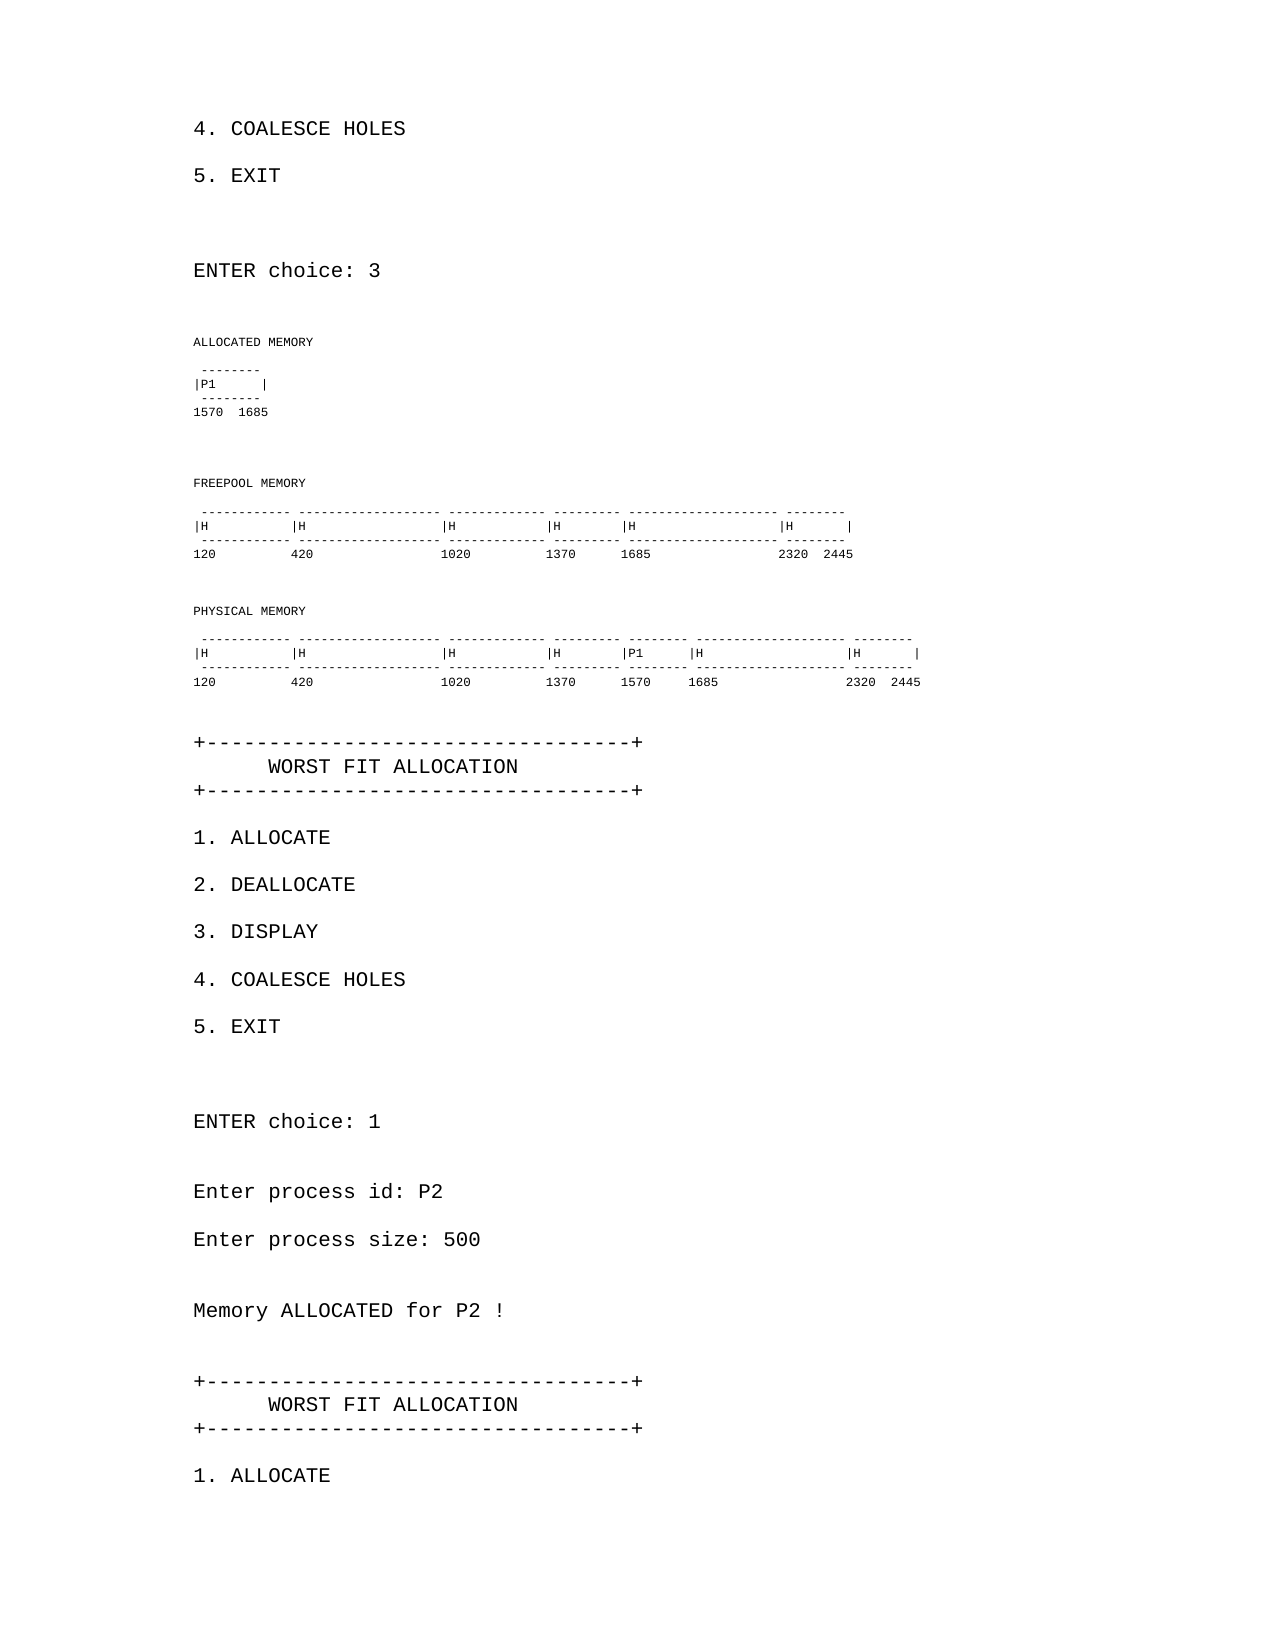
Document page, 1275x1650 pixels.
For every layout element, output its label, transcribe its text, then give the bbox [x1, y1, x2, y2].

text 1570 1685 [118, 406, 1157, 421]
text ALLOCATED MEMORY [118, 336, 1157, 350]
text 120 420 1020 1370 1685 2320 2445 [118, 548, 1157, 562]
text Enter process id: P2 [118, 1182, 1157, 1205]
text +----------------------------------+ [118, 1418, 1157, 1442]
text |P1 | [118, 378, 1157, 392]
text +----------------------------------+ [118, 1371, 1157, 1394]
text +----------------------------------+ [118, 732, 1157, 756]
text 2. DEALLOCATE [118, 874, 1157, 898]
text 5. EXIT [118, 1016, 1157, 1040]
text 4. COALESCE HOLES [118, 969, 1157, 992]
text Enter process size: 500 [118, 1229, 1157, 1252]
text |H |H |H |H |P1 |H |H | [118, 647, 1157, 661]
text 5. EXIT [118, 165, 1157, 189]
text ------------ ------------------- ------------- --------- -------- -------------------- -------- [118, 661, 1157, 676]
text Memory ALLOCATED for P2 ! [118, 1300, 1157, 1323]
text ------------ ------------------- ------------- --------- -------------------- -------- [118, 506, 1157, 520]
text ENTER choice: 3 [118, 260, 1157, 284]
text ------------ ------------------- ------------- --------- -------- -------------------- -------- [118, 633, 1157, 647]
text PHYSICAL MEMORY [118, 605, 1157, 619]
text ENTER choice: 1 [118, 1111, 1157, 1134]
text +----------------------------------+ [118, 779, 1157, 803]
text -------- [118, 364, 1157, 378]
text ------------ ------------------- ------------- --------- -------------------- -------- [118, 534, 1157, 548]
text 4. COALESCE HOLES [118, 118, 1157, 142]
text 1. ALLOCATE [118, 1465, 1157, 1489]
text -------- [118, 392, 1157, 406]
text 3. DISPLAY [118, 921, 1157, 945]
text |H |H |H |H |H |H | [118, 520, 1157, 534]
text FREEPOOL MEMORY [118, 477, 1157, 491]
text 120 420 1020 1370 1570 1685 2320 2445 [118, 676, 1157, 690]
text WORST FIT ALLOCATION [118, 756, 1157, 779]
text 1. ALLOCATE [118, 827, 1157, 851]
text WORST FIT ALLOCATION [118, 1394, 1157, 1418]
